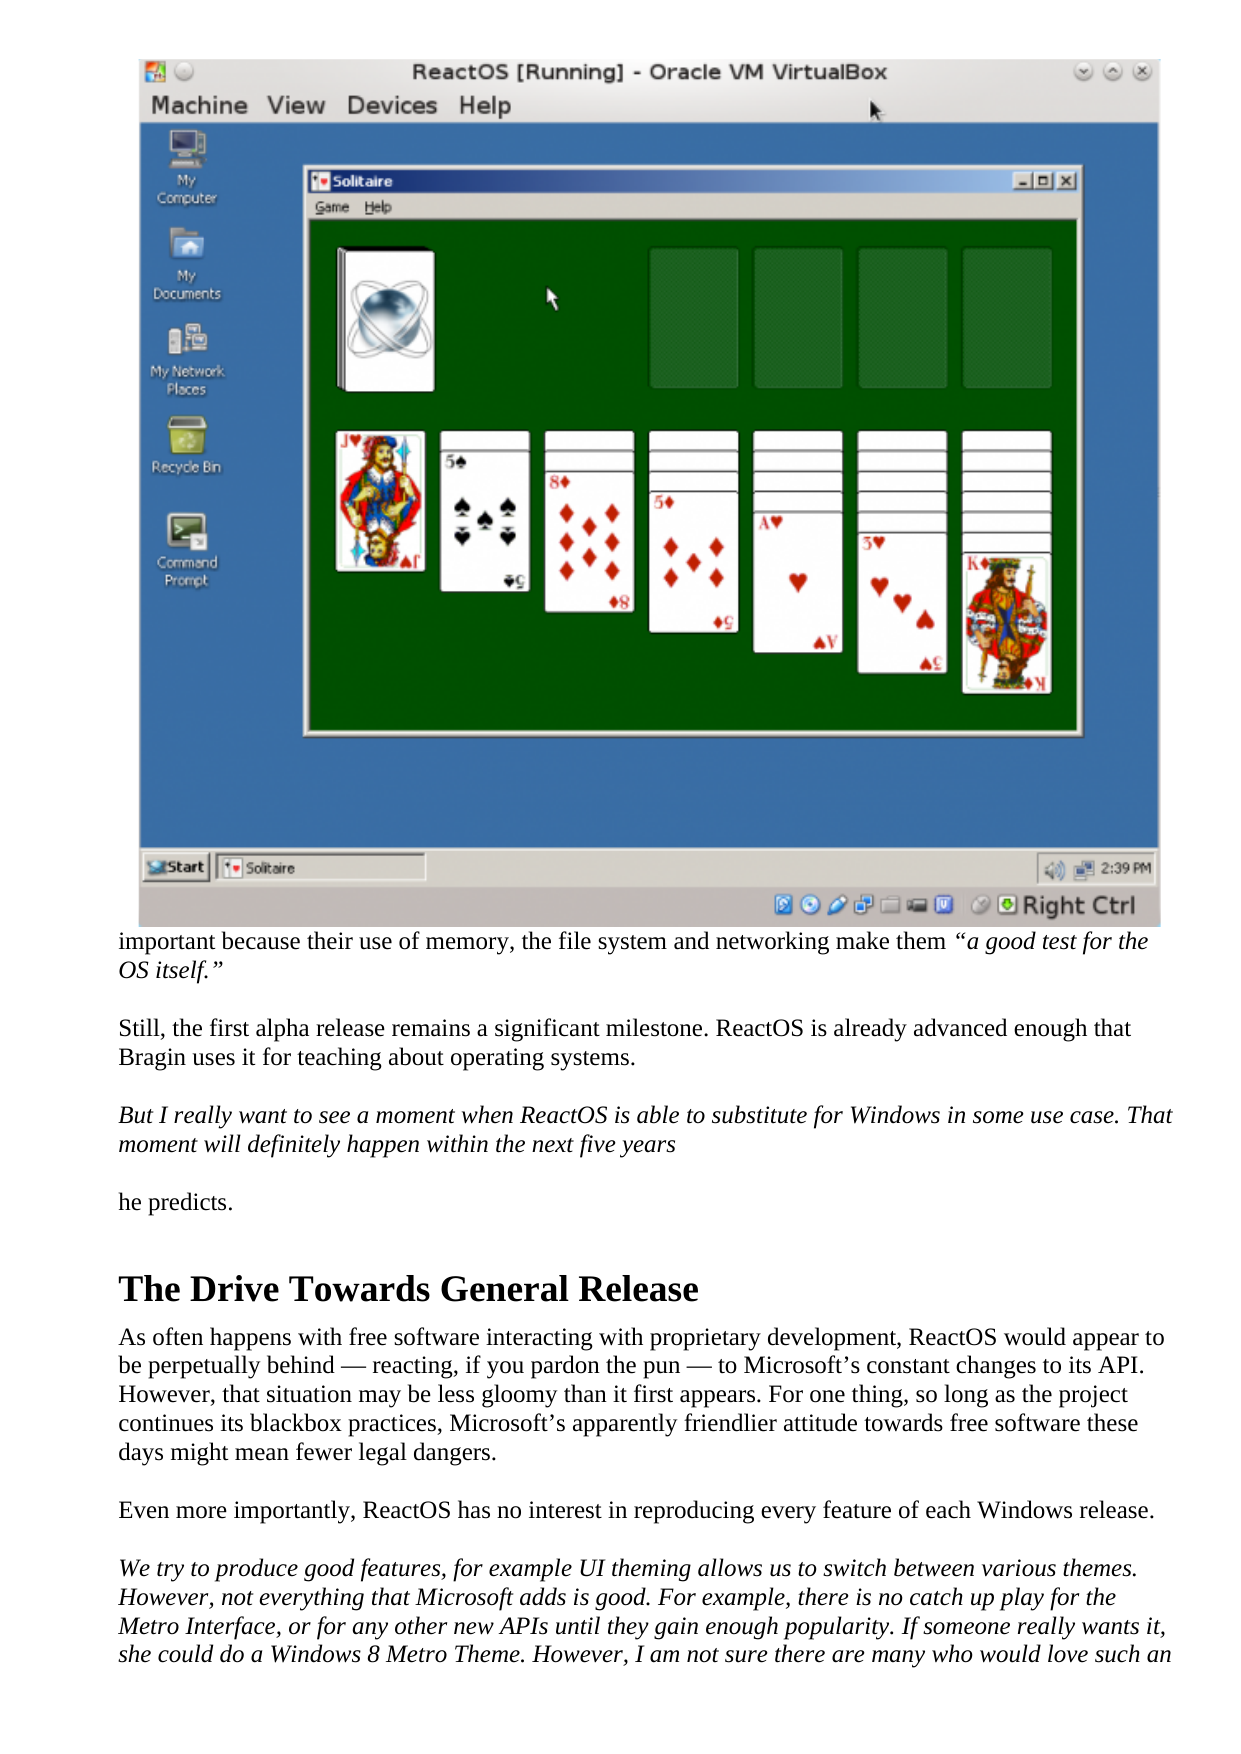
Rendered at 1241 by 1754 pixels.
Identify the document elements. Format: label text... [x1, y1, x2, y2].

text Even more importantly, ReactOS has no interest in reproducing every feature of each Windows release. [118, 1495, 1181, 1524]
text As often happens with free software interacting with proprietary development, ReactOS would appear to be perpetually behind — reacting, if you pardon the pun — to Microsoft’s constant changes to its API. However, that situation may be less gloomy than it first appears. For one thing, so long as the project continues its blackbox practices, Microsoft’s apparently friendlier attitude towards free software these days might mean fewer legal dangers. [118, 1322, 1181, 1466]
text important because their use of memory, the file system and networking make them “a good test for the OS itself.” [118, 59, 1181, 984]
subtitle The Drive Towards General Release [118, 1266, 1181, 1309]
text But I really want to see a moment when ReactOS is able to substitute for Windows in some use case. That moment will definitely happen within the next five years [118, 1100, 1181, 1158]
text he predicts. [118, 1187, 1181, 1216]
text We try to produce good features, for example UI theming allows us to switch between various themes. However, not everything that Microsoft adds is good. For example, there is no catch up play for the Metro Interface, or for any other new APIs until they gain enough popularity. If someone really wants it, she could do a Windows 8 Metro Theme. However, I am not sure there are many who would love such an [118, 1553, 1181, 1668]
text Still, the first alpha release remains a significant milestone. ReactOS is already advanced enough that Bragin uses it for teaching about operating systems. [118, 1013, 1181, 1071]
picture [138, 59, 1161, 927]
